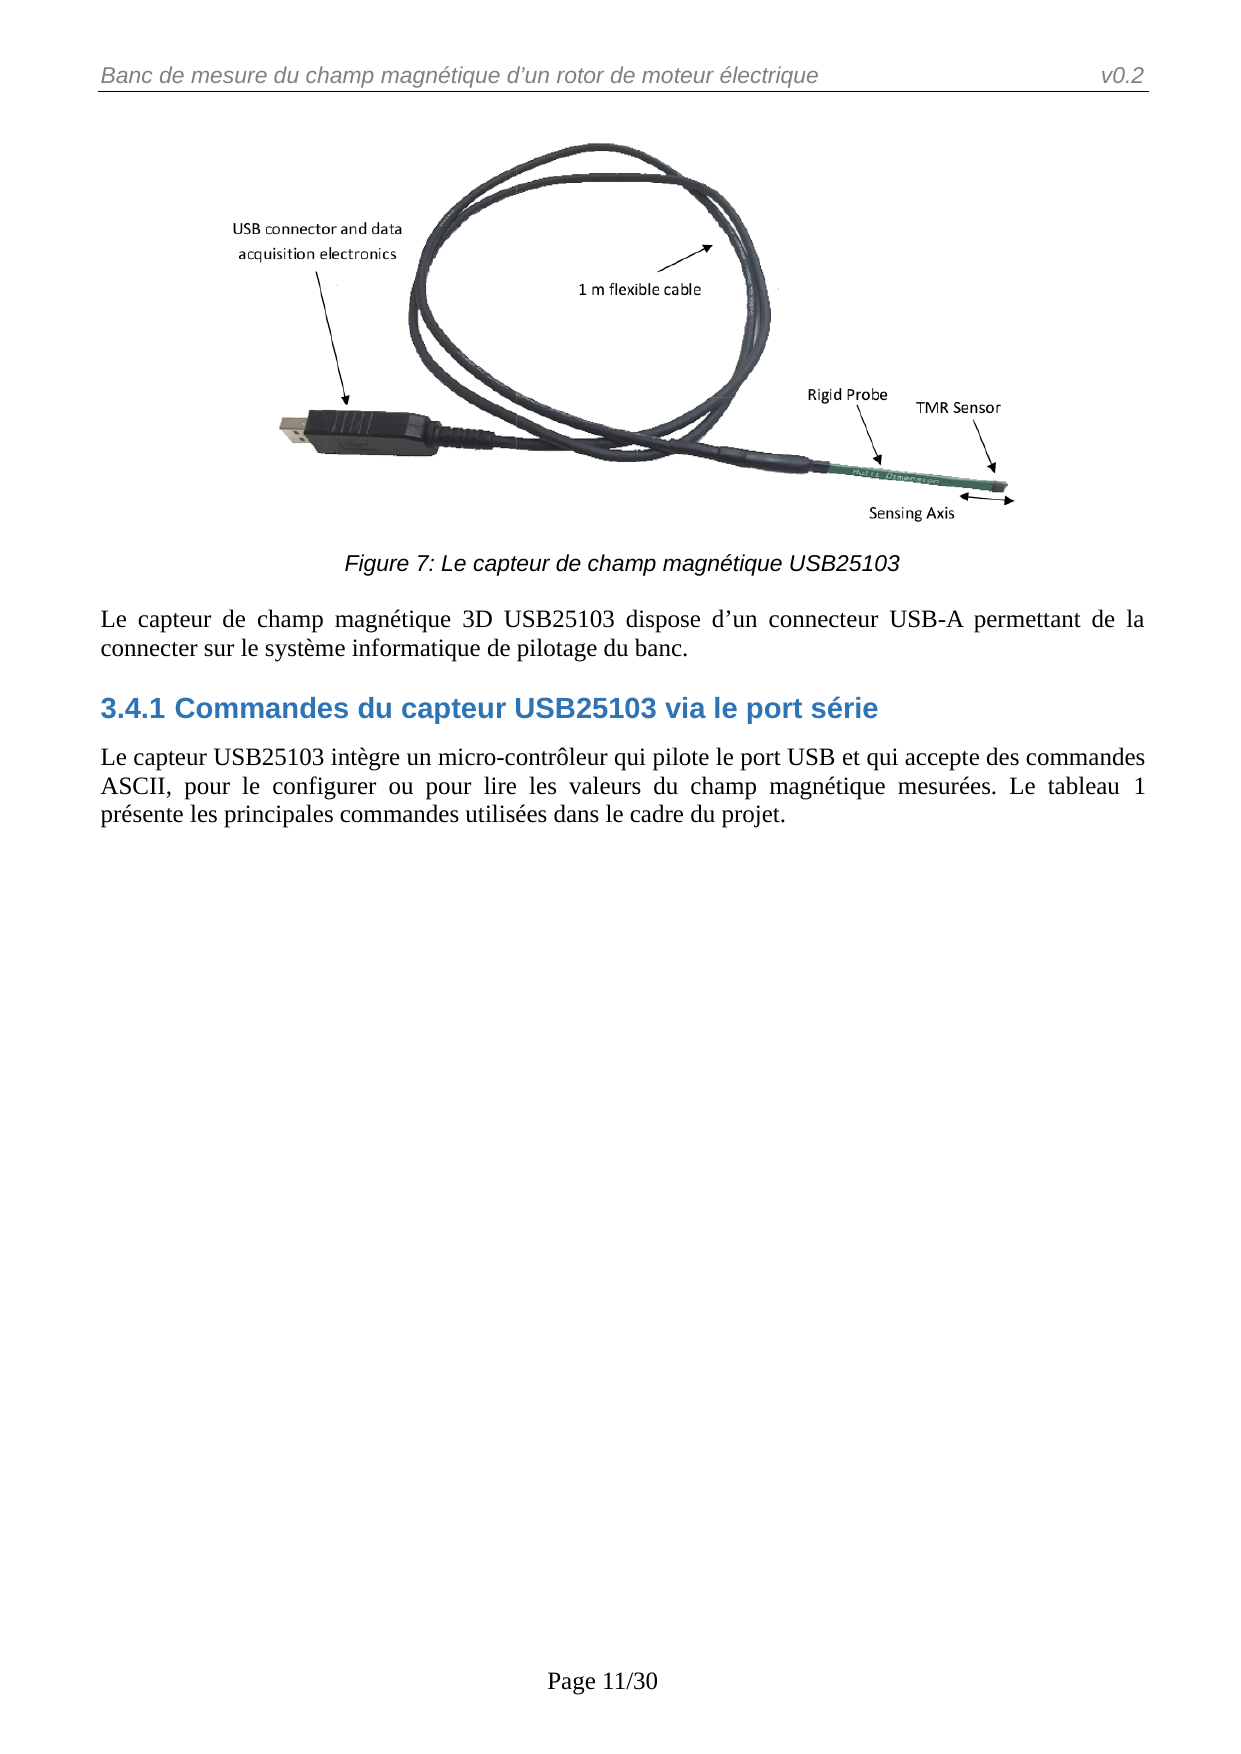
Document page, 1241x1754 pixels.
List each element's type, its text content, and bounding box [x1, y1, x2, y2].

text Le capteur USB25103 intègre un micro-contrôleur qui pilote le port USB et qui accepte des commandes ASCII, pour le configurer ou pour lire les valeurs du champ magnétique mesurées. Le tableau 1 présente les principales commandes utilisées dans le cadre du projet. [100, 742, 1146, 828]
subtitle Commandes du capteur USB25103 via le port série [100, 691, 1146, 724]
text Le capteur de champ magnétique 3D USB25103 dispose d’un connecteur USB-A permettant de la connecter sur le système informatique de pilotage du banc. [100, 604, 1146, 662]
picture [225, 120, 1021, 537]
text Figure 7: Le capteur de champ magnétique USB25103 [221, 133, 1025, 576]
